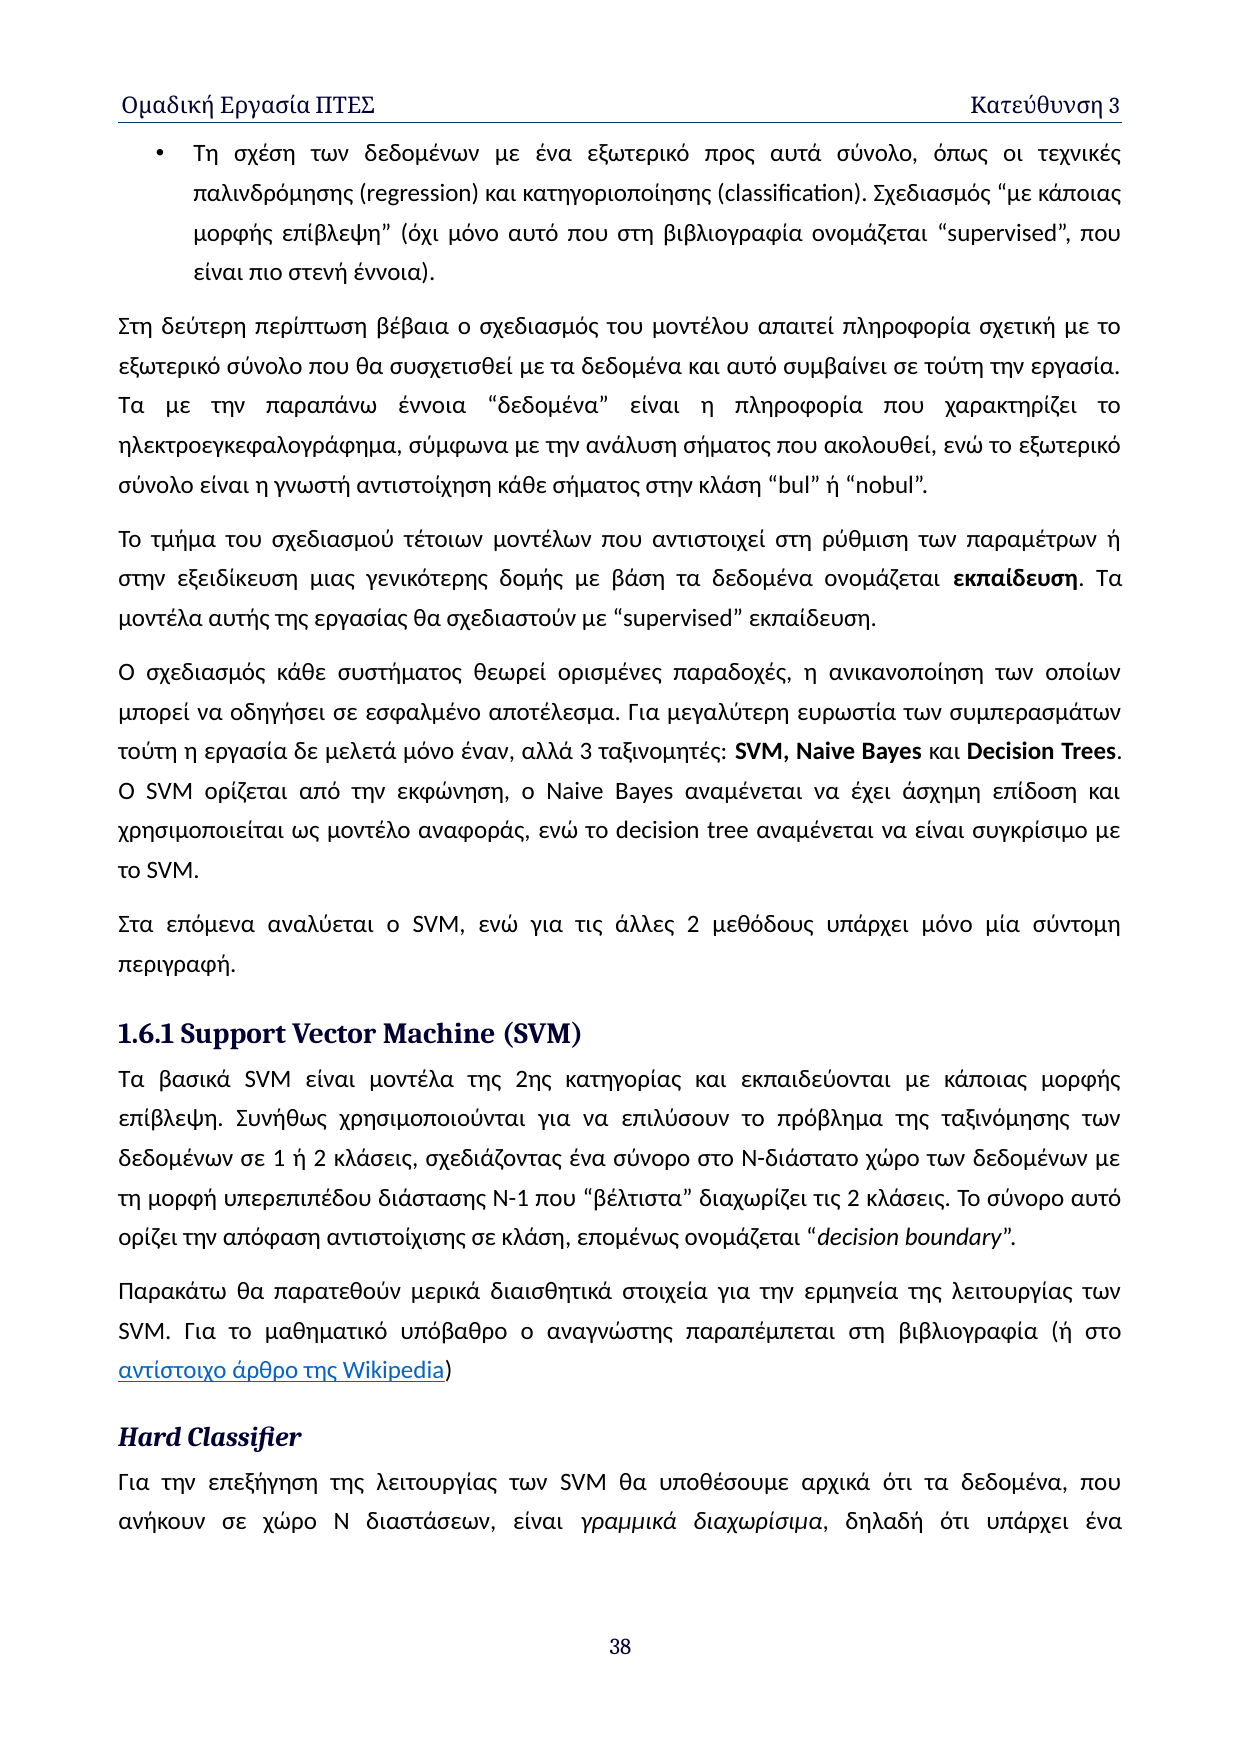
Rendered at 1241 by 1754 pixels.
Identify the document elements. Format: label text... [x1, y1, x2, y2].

text Ο σχεδιασμός κάθε συστήματος θεωρεί ορισμένες παραδοχές, η ανικανοποίηση των οποίων μπορεί να οδηγήσει σε εσφαλμένο αποτέλεσμα. Για μεγαλύτερη ευρωστία των συμπερασμάτων τούτη η εργασία δε μελετά μόνο έναν, αλλά 3 ταξινομητές: SVM, Naive Bayes και Decision Trees. Ο SVM ορίζεται από την εκφώνηση, ο Naive Bayes αναμένεται να έχει άσχημη επίδοση και χρησιμοποιείται ως μοντέλο αναφοράς, ενώ το decision tree αναμένεται να είναι συγκρίσιμο με το SVM. [118, 656, 1122, 885]
text Παρακάτω θα παρατεθούν μερικά διαισθητικά στοιχεία για την ερμηνεία της λειτουργίας των SVM. Για το μαθηματικό υπόβαθρο ο αναγνώστης παραπέμπεται στη βιβλιογραφία (ή στο αντίστοιχο άρθρο της Wikipedia) [118, 1275, 1122, 1385]
text Στα επόμενα αναλύεται ο SVM, ενώ για τις άλλες 2 μεθόδους υπάρχει μόνο μία σύντομη περιγραφή. [118, 908, 1122, 978]
subtitle Support Vector Machine (SVM) [118, 1017, 1122, 1050]
text Το τμήμα του σχεδιασμού τέτοιων μοντέλων που αντιστοιχεί στη ρύθμιση των παραμέτρων ή στην εξειδίκευση μιας γενικότερης δομής με βάση τα δεδομένα ονομάζεται εκπαίδευση. Τα μοντέλα αυτής της εργασίας θα σχεδιαστούν με “supervised” εκπαίδευση. [118, 523, 1122, 633]
text Στη δεύτερη περίπτωση βέβαια ο σχεδιασμός του μοντέλου απαιτεί πληροφορία σχετική με το εξωτερικό σύνολο που θα συσχετισθεί με τα δεδομένα και αυτό συμβαίνει σε τούτη την εργασία. Τα με την παραπάνω έννοια “δεδομένα” είναι η πληροφορία που χαρακτηρίζει το ηλεκτροεγκεφαλογράφημα, σύμφωνα με την ανάλυση σήματος που ακολουθεί, ενώ το εξωτερικό σύνολο είναι η γνωστή αντιστοίχηση κάθε σήματος στην κλάση “bul” ή “nobul”. [118, 310, 1122, 499]
subtitle Hard Classifier [118, 1421, 1122, 1453]
text Τα βασικά SVM είναι μοντέλα της 2ης κατηγορίας και εκπαιδεύονται με κάποιας μορφής επίβλεψη. Συνήθως χρησιμοποιούνται για να επιλύσουν το πρόβλημα της ταξινόμησης των δεδομένων σε 1 ή 2 κλάσεις, σχεδιάζοντας ένα σύνορο στο N-διάστατο χώρο των δεδομένων με τη μορφή υπερεπιπέδου διάστασης N-1 που “βέλτιστα” διαχωρίζει τις 2 κλάσεις. Το σύνορο αυτό ορίζει την απόφαση αντιστοίχισης σε κλάση, επομένως ονομάζεται “decision boundary”. [118, 1063, 1122, 1252]
text Για την επεξήγηση της λειτουργίας των SVM θα υποθέσουμε αρχικά ότι τα δεδομένα, που ανήκουν σε χώρο N διαστάσεων, είναι γραμμικά διαχωρίσιμα, δηλαδή ότι υπάρχει ένα [118, 1466, 1122, 1575]
list Τη σχέση των δεδομένων με ένα εξωτερικό προς αυτά σύνολο, όπως οι τεχνικές παλινδρόμησης (regression) και κατηγοριοποίησης (classification). Σχεδιασμός “με κάποιας μορφής επίβλεψη” (όχι μόνο αυτό που στη βιβλιογραφία ονομάζεται “supervised”, που είναι πιο στενή έννοια). [156, 137, 1122, 287]
